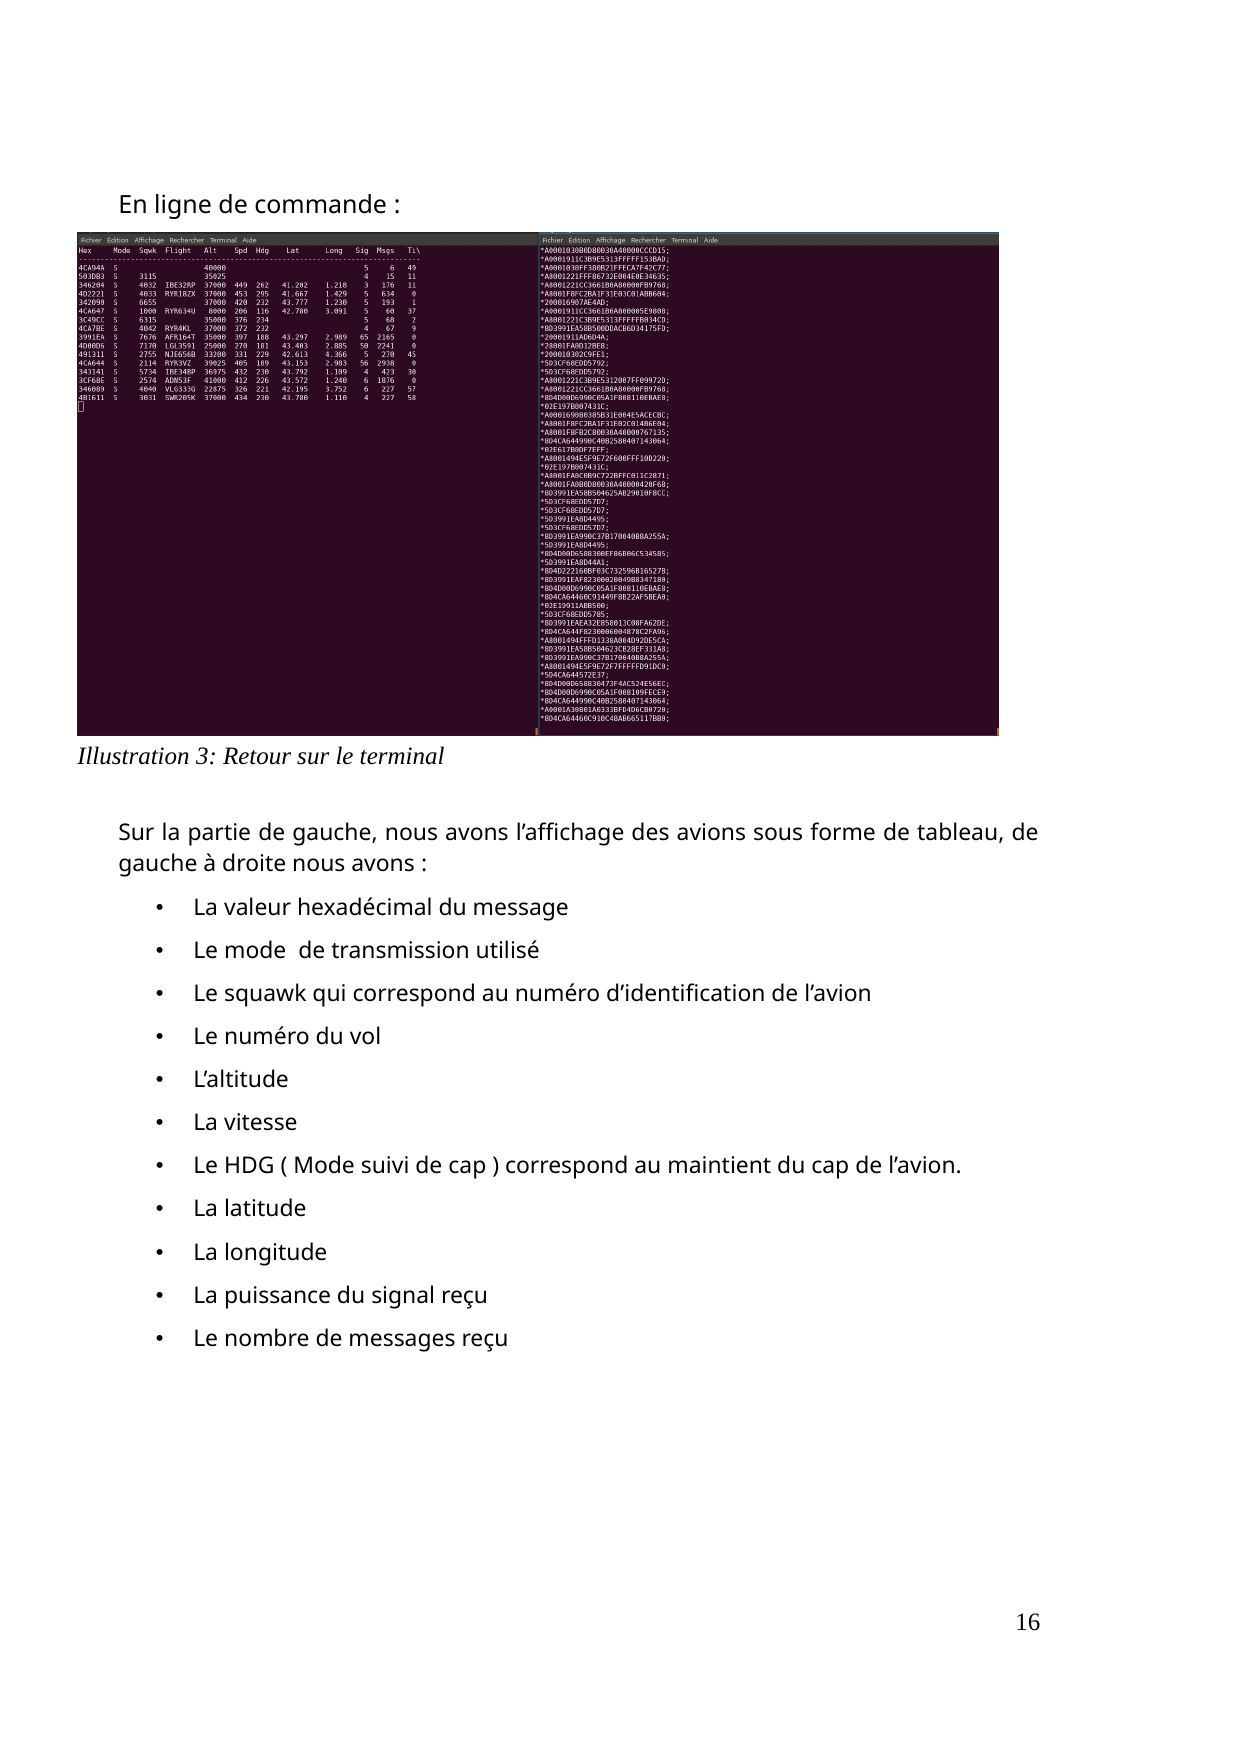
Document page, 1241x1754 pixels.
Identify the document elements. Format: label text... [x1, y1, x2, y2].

list Le mode de transmission utilisé [156, 933, 1040, 965]
list L’altitude [156, 1063, 1040, 1094]
list Le nombre de messages reçu [156, 1322, 1040, 1353]
list Le squawk qui correspond au numéro d’identification de l’avion [156, 977, 1040, 1008]
list Le HDG ( Mode suivi de cap ) correspond au maintient du cap de l’avion. [156, 1149, 1040, 1180]
list La vitesse [156, 1106, 1040, 1137]
text Sur la partie de gauche, nous avons l’affichage des avions sous forme de tableau, de gauche à droite nous avons : [118, 816, 1040, 878]
list Le numéro du vol [156, 1020, 1040, 1051]
list La puissance du signal reçu [156, 1278, 1040, 1310]
list La valeur hexadécimal du message [156, 890, 1040, 922]
list Illustration 3: Retour sur le terminal [77, 233, 1081, 770]
picture [77, 232, 999, 736]
list La longitude [156, 1235, 1040, 1267]
text En ligne de commande : [118, 186, 1040, 220]
list La latitude [156, 1192, 1040, 1223]
